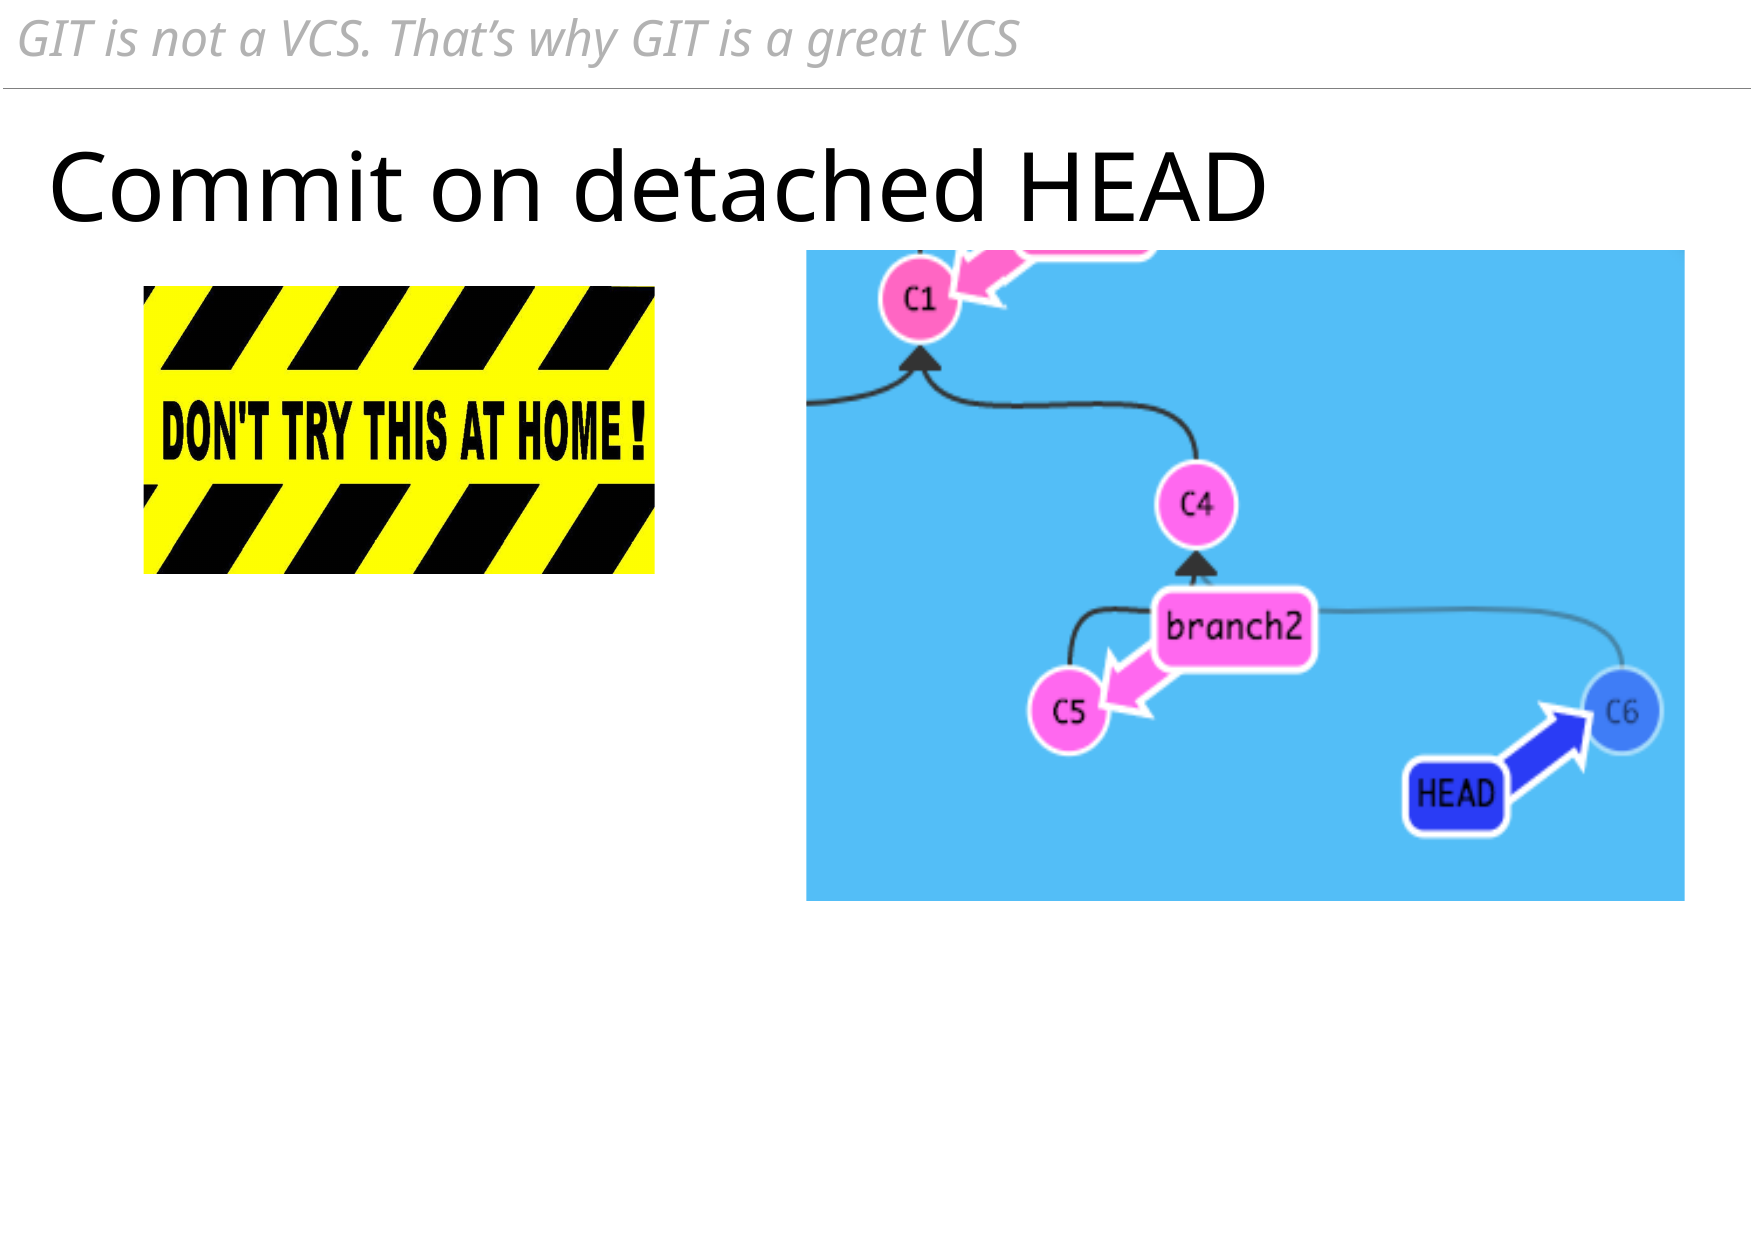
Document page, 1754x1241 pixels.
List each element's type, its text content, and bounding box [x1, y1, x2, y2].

picture [806, 250, 1685, 901]
text Commit on detached HEAD [3, 118, 1751, 249]
picture [143, 286, 655, 574]
